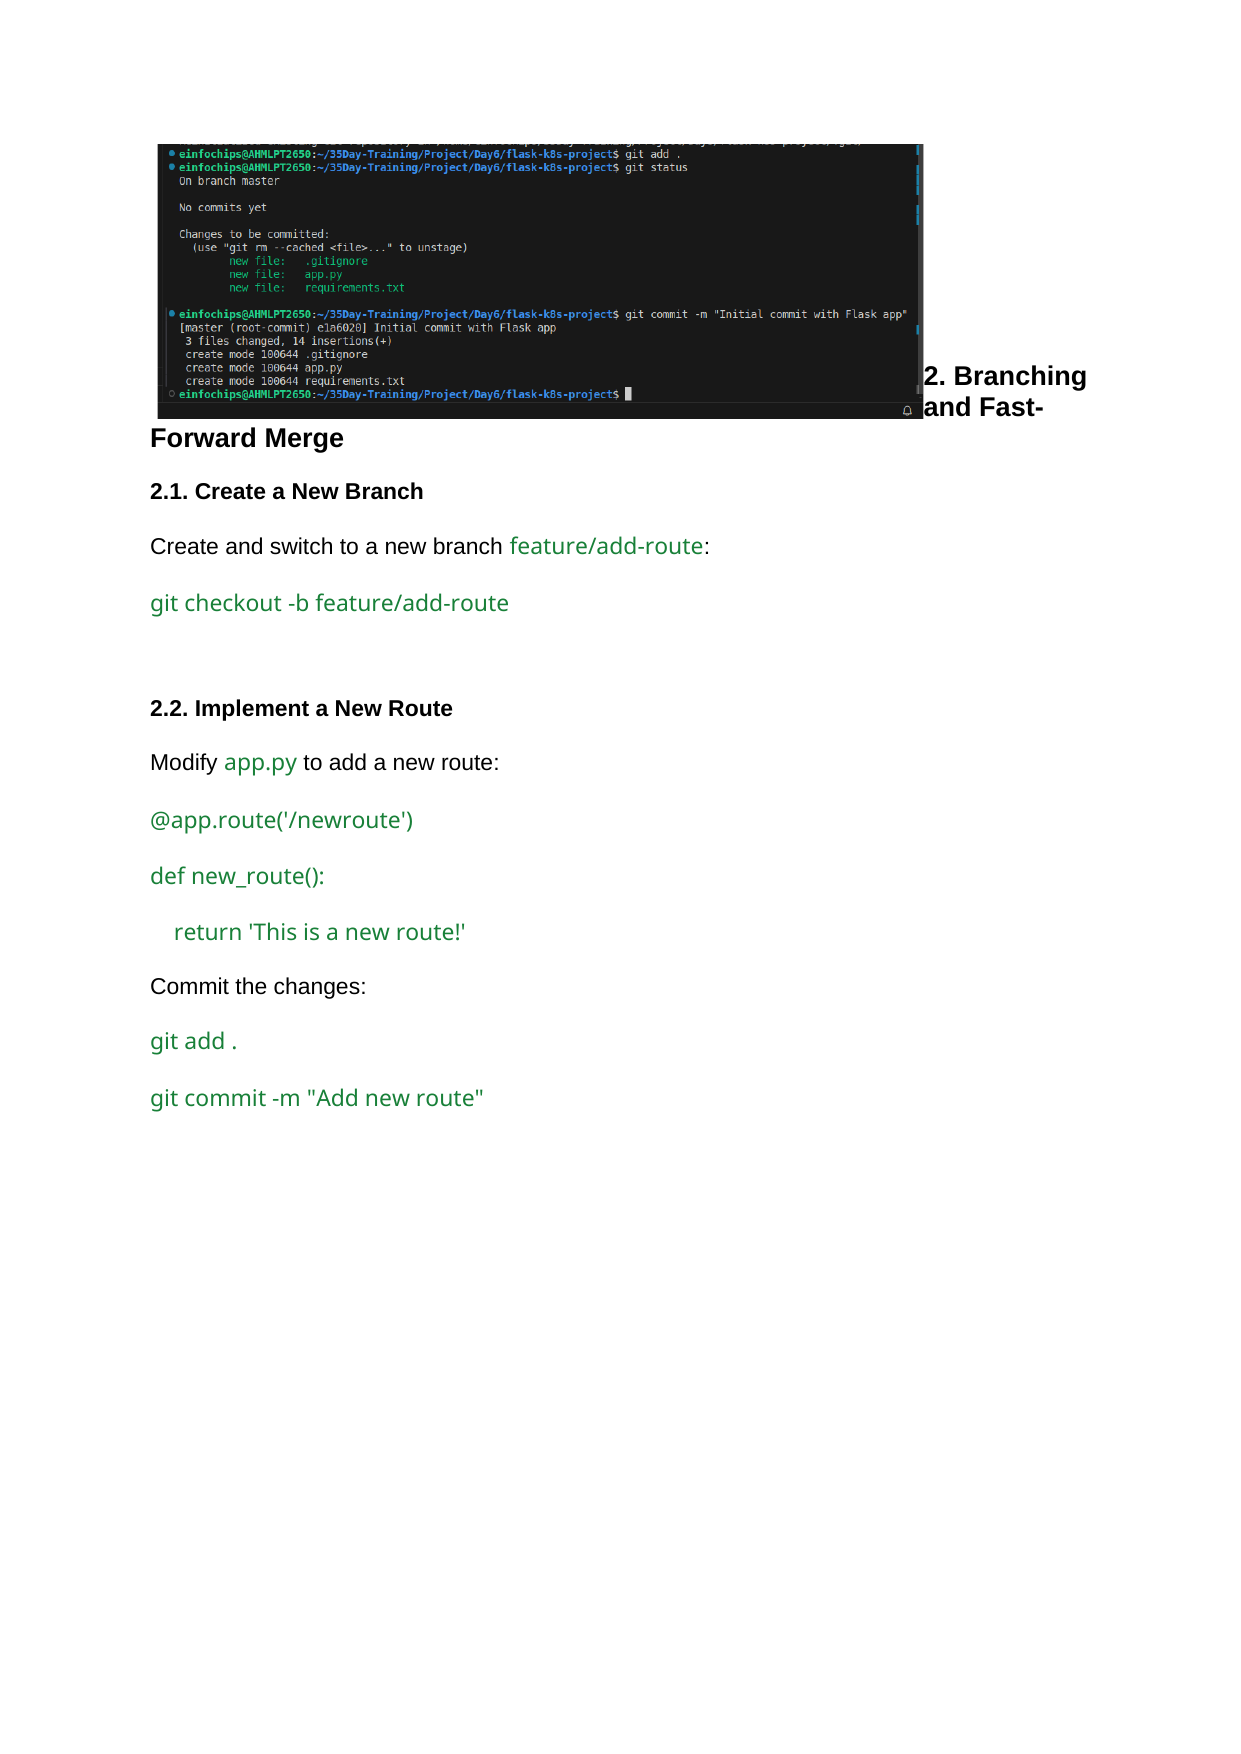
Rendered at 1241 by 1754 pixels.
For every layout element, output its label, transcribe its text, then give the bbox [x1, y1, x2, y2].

text return 'This is a new route!' [150, 916, 1090, 948]
text def new_route(): [150, 860, 1090, 891]
text Commit the changes: git add . [150, 973, 1090, 1057]
text git commit -m "Add new route" [150, 1082, 1090, 1113]
subtitle 2. Branching and Fast-Forward Merge [150, 359, 1090, 453]
text Modify app.py to add a new route: @app.route('/newroute') [150, 746, 1090, 835]
picture [157, 144, 924, 419]
text 2.1. Create a New Branch [150, 478, 1090, 505]
text Create and switch to a new branch feature/add-route: git checkout -b feature/add-route [150, 530, 1090, 618]
text 2.2. Implement a New Route [150, 695, 1090, 721]
